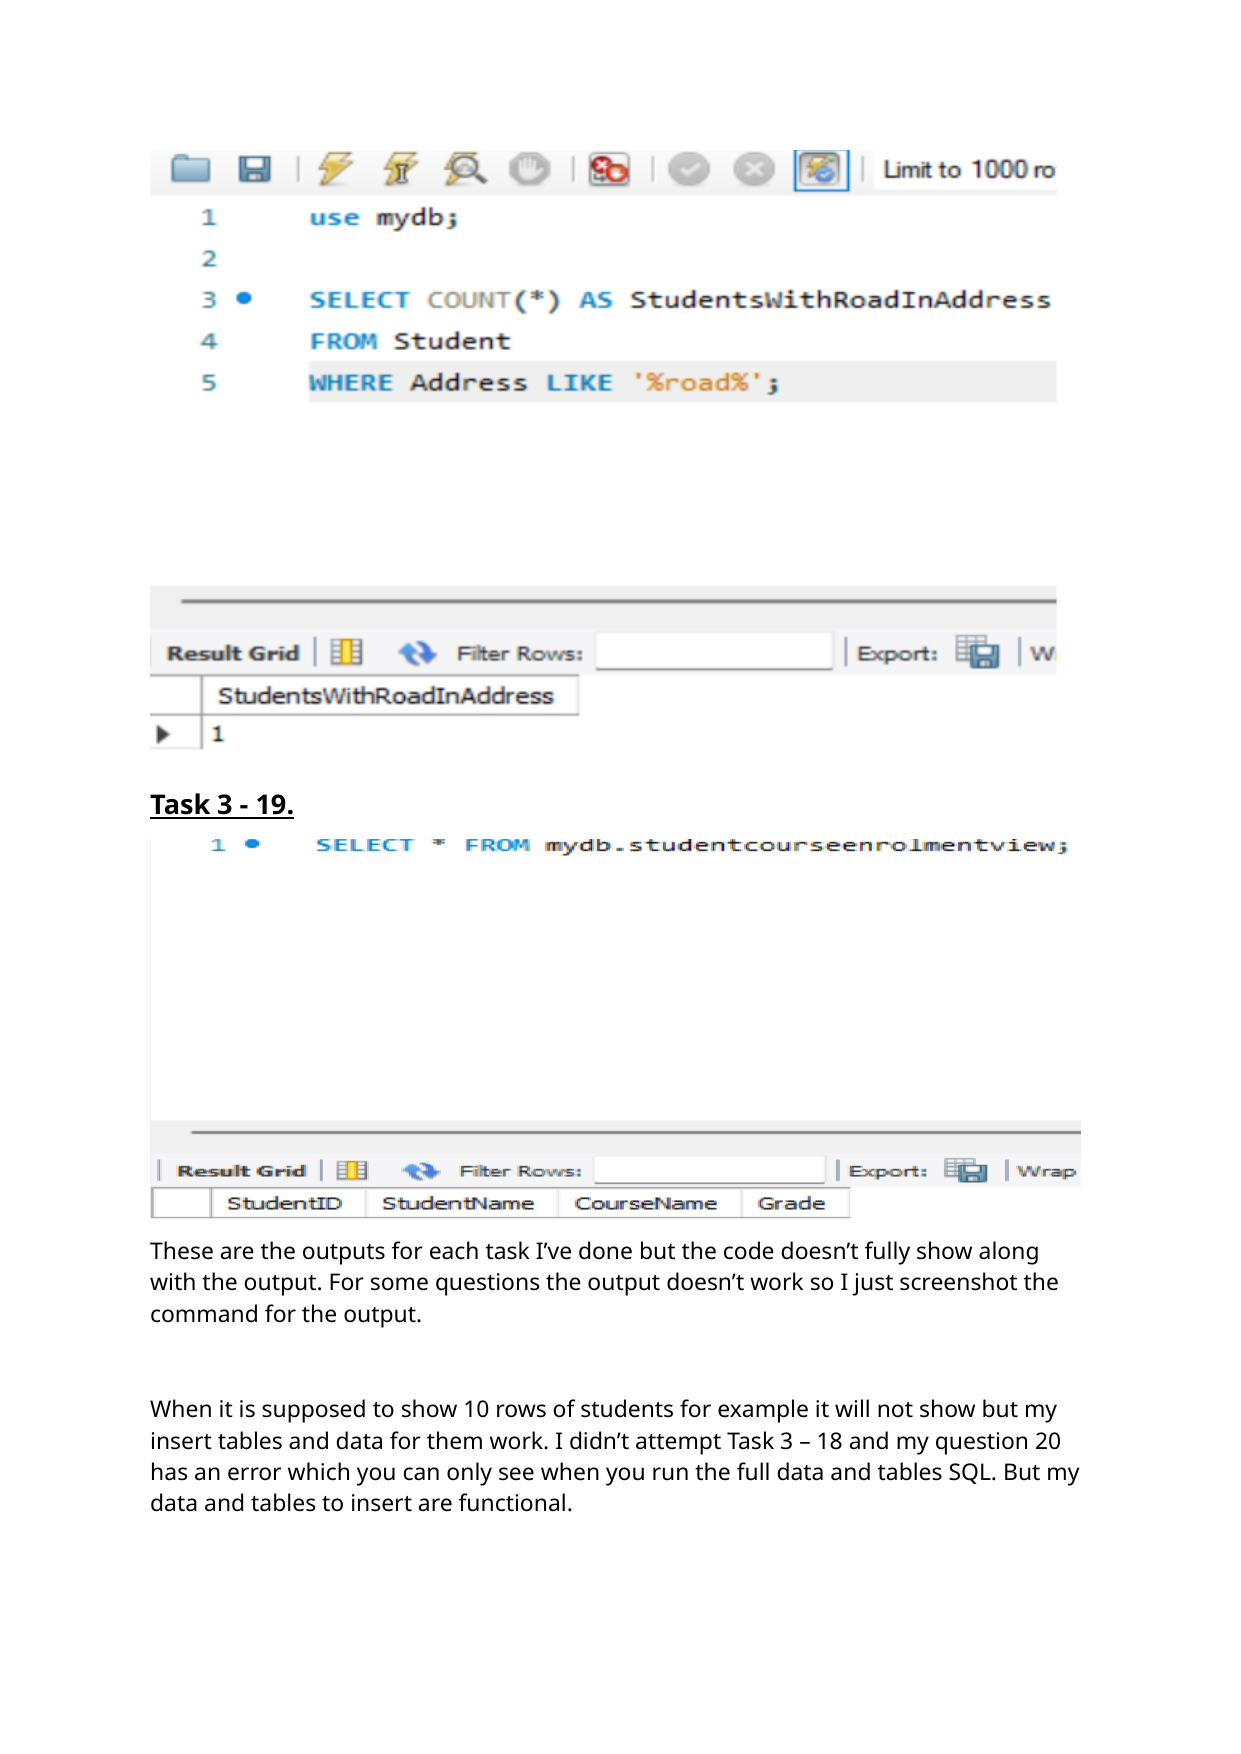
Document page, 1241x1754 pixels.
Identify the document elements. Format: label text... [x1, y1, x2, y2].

text These are the outputs for each task I’ve done but the code doesn’t fully show along with the output. For some questions the output doesn’t work so I just screenshot the command for the output. [150, 1235, 1090, 1329]
text Task 3 - 19. [150, 786, 1090, 823]
text When it is supposed to show 10 rows of students for example it will not show but my insert tables and data for them work. I didn’t attempt Task 3 – 18 and my question 20 has an error which you can only see when you run the full data and tables SQL. But my data and tables to insert are functional. [150, 1393, 1090, 1518]
